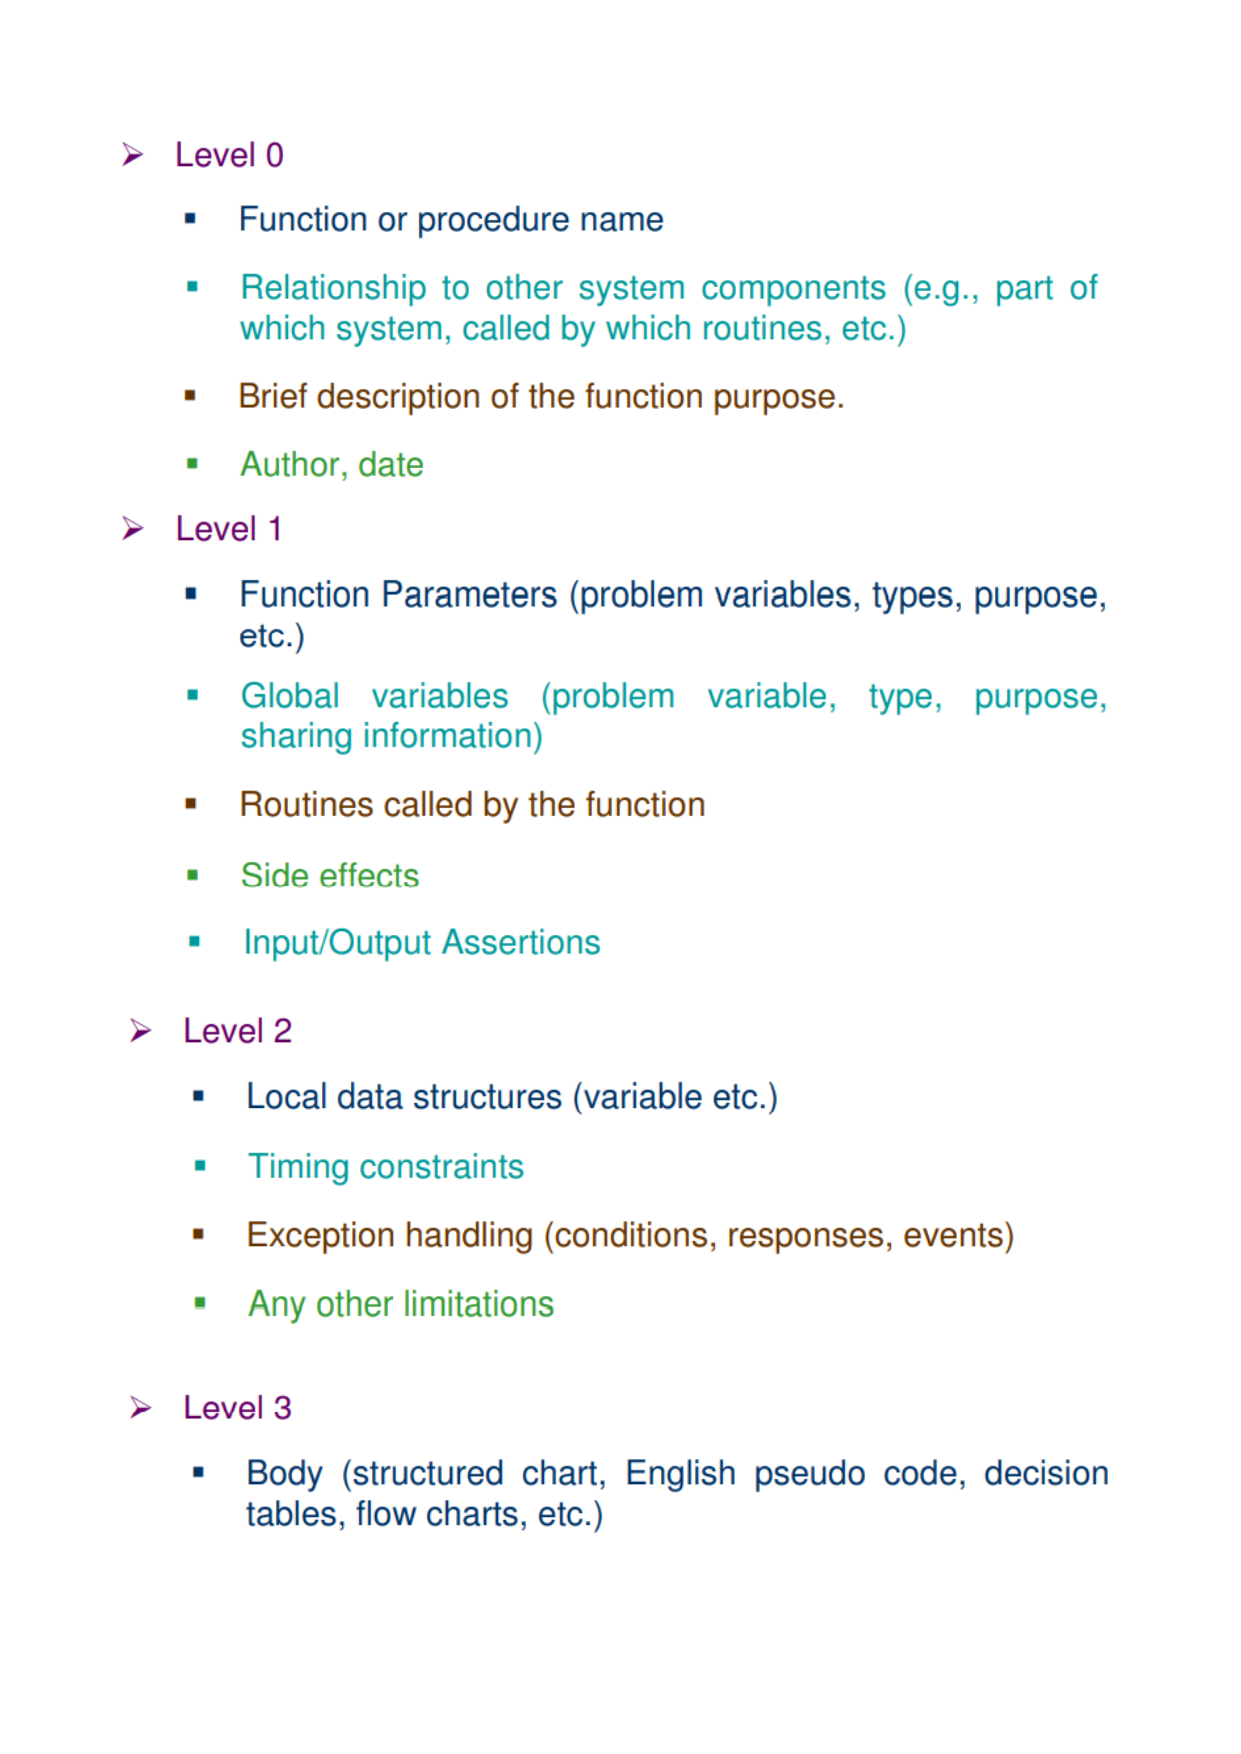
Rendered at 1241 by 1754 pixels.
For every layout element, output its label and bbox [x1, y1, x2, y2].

picture [124, 1007, 1128, 1545]
picture [116, 503, 1121, 983]
picture [113, 131, 1118, 489]
